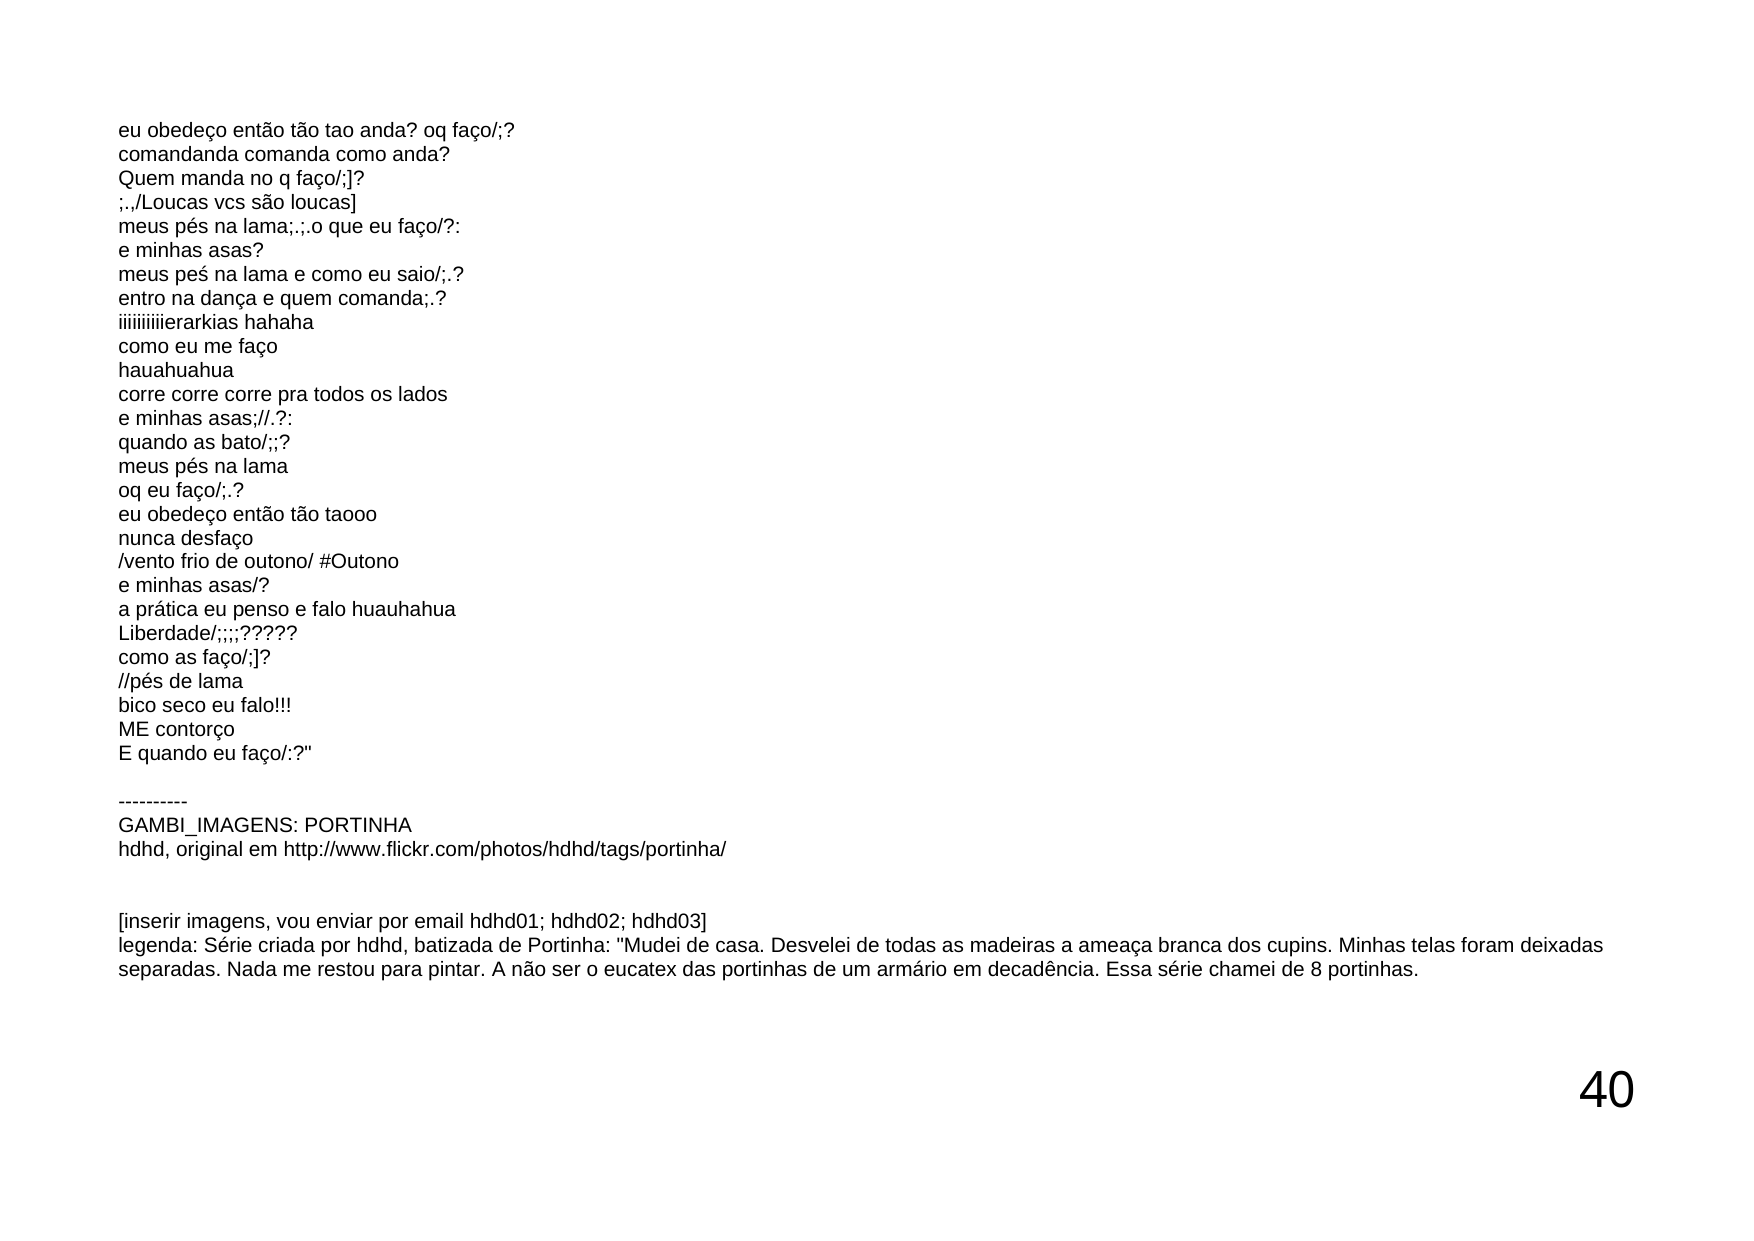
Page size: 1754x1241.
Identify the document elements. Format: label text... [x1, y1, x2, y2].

text legenda: Série criada por hdhd, batizada de Portinha: "Mudei de casa. Desvelei de todas as madeiras a ameaça branca dos cupins. Minhas telas foram deixadas separadas. Nada me restou para pintar. A não ser o eucatex das portinhas de um armário em decadência. Essa série chamei de 8 portinhas. [118, 933, 1636, 981]
text E quando eu faço/:?" [118, 741, 1636, 765]
text ME contorço [118, 717, 1636, 741]
text ---------- [118, 789, 1636, 813]
text e minhas asas/? [118, 573, 1636, 597]
text Liberdade/;;;;????? [118, 621, 1636, 645]
text e minhas asas;//.?: [118, 406, 1636, 429]
text meus pés na lama;.;.o que eu faço/?: [118, 214, 1636, 238]
text comandanda comanda como anda? [118, 142, 1636, 166]
text nunca desfaço [118, 525, 1636, 549]
text /vento frio de outono/ #Outono [118, 549, 1636, 573]
text //pés de lama [118, 669, 1636, 693]
text iiiiiiiiiierarkias hahaha [118, 310, 1636, 334]
text oq eu faço/;.? [118, 477, 1636, 501]
text eu obedeço então tão tao anda? oq faço/;? [118, 118, 1636, 142]
text a prática eu penso e falo huauhahua [118, 597, 1636, 621]
text meus pés na lama [118, 453, 1636, 477]
text bico seco eu falo!!! [118, 693, 1636, 717]
text [inserir imagens, vou enviar por email hdhd01; hdhd02; hdhd03] [118, 909, 1636, 933]
text hauahuahua [118, 358, 1636, 382]
text ;.,/Loucas vcs são loucas] [118, 190, 1636, 214]
text corre corre corre pra todos os lados [118, 382, 1636, 406]
text quando as bato/;;? [118, 429, 1636, 453]
text hdhd, original em http://www.flickr.com/photos/hdhd/tags/portinha/ [118, 837, 1636, 861]
text GAMBI_IMAGENS: PORTINHA [118, 813, 1636, 837]
text e minhas asas? [118, 238, 1636, 262]
text como as faço/;]? [118, 645, 1636, 669]
text entro na dança e quem comanda;.? [118, 286, 1636, 310]
text meus peś na lama e como eu saio/;.? [118, 262, 1636, 286]
text eu obedeço então tão taooo [118, 501, 1636, 525]
text como eu me faço [118, 334, 1636, 358]
text Quem manda no q faço/;]? [118, 166, 1636, 190]
